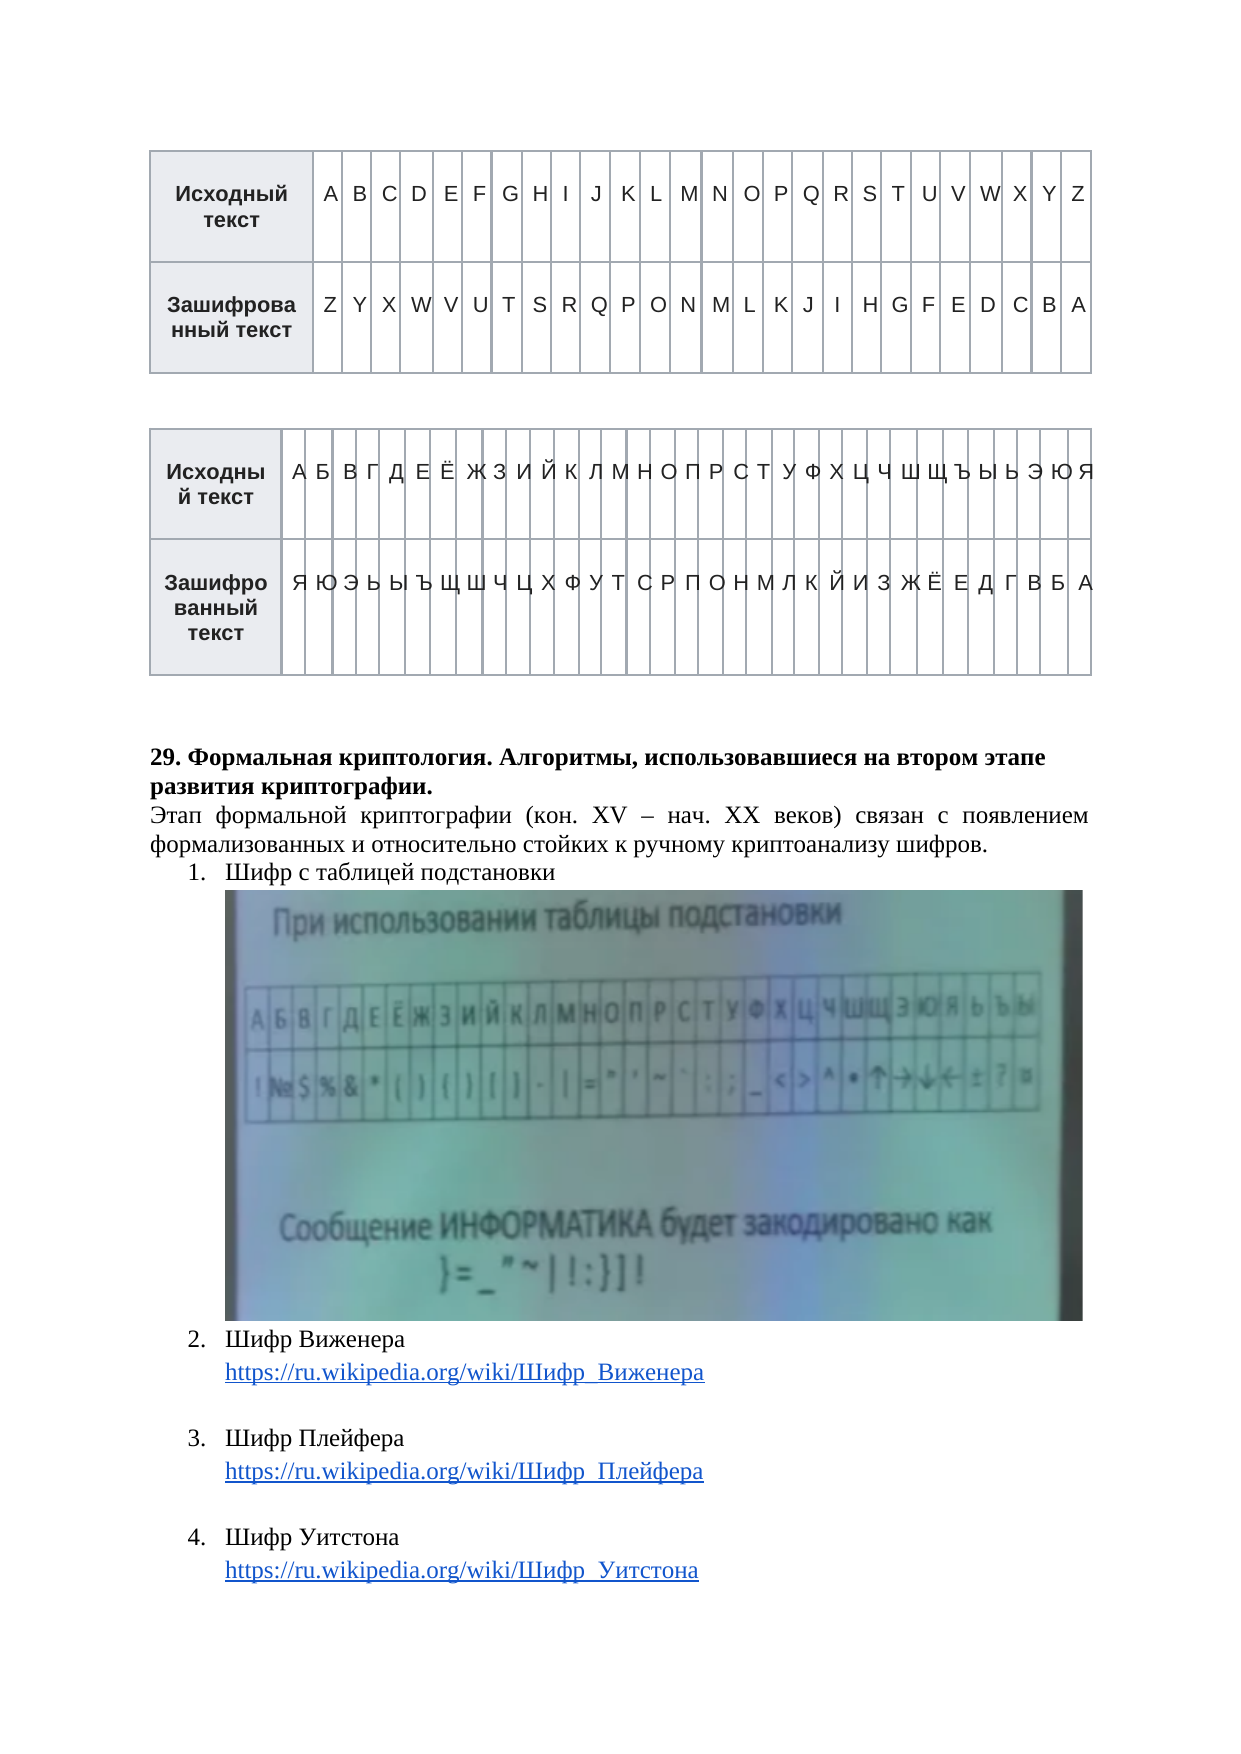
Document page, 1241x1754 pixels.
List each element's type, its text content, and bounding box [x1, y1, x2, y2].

table_header А [283, 430, 304, 538]
table_cell Ё [918, 540, 942, 674]
table_header R [824, 152, 851, 261]
table_cell О [699, 540, 722, 674]
table_header К [555, 430, 578, 538]
table_cell K [764, 263, 791, 372]
table_header Т [747, 430, 771, 538]
table_header И [507, 430, 529, 538]
table_cell A [1062, 263, 1090, 372]
table_cell Б [1041, 540, 1067, 674]
table_cell Ъ [406, 540, 429, 674]
table_cell X [372, 263, 399, 372]
table_cell E [941, 263, 969, 372]
table_header Щ [918, 430, 942, 538]
table_cell V [434, 263, 461, 372]
table_header D [401, 152, 432, 261]
table_header Х [820, 430, 841, 538]
table_header S [853, 152, 880, 261]
table_header K [611, 152, 639, 261]
table_header Ь [995, 430, 1016, 538]
table_cell W [401, 263, 432, 372]
text Этап формальной криптографии (кон. XV – нач. ХХ веков) связан с появлением формализованных и относительно стойких к ручному криптоанализу шифров. [150, 800, 1090, 857]
table_cell С [628, 540, 649, 674]
table_cell Ч [484, 540, 505, 674]
text https://ru.wikipedia.org/wiki/Шифр_Виженера [225, 1357, 1090, 1386]
table_header Ю [1041, 430, 1067, 538]
table_cell Л [773, 540, 793, 674]
table_cell I [824, 263, 851, 372]
table_cell Я [283, 540, 304, 674]
list Шифр Виженера [187, 1324, 1090, 1353]
table_header Y [1033, 152, 1060, 261]
table_header Ю [1059, 465, 1067, 478]
table_header C [372, 152, 399, 261]
table_header F [463, 152, 490, 261]
table_cell Й [820, 540, 841, 674]
table_header Ы [969, 430, 993, 538]
picture [225, 890, 1083, 1321]
table_header Ц [843, 430, 866, 538]
list Шифр Плейфера [187, 1423, 1090, 1452]
title 29. Формальная криптология. Алгоритмы, использовавшиеся на втором этапе развития криптографии. [150, 742, 1090, 800]
table_cell N [671, 263, 700, 372]
table_header O [734, 152, 762, 261]
table_header Исходный текст [151, 152, 312, 261]
table_cell G [882, 263, 910, 372]
table_header Ё [431, 430, 455, 538]
table_cell А [1069, 540, 1090, 674]
list Шифр с таблицей подстановки [187, 857, 1090, 886]
table_header М [602, 430, 625, 538]
table_cell M [703, 263, 732, 372]
table_cell В [1018, 540, 1039, 674]
table_header Ъ [944, 430, 967, 538]
table_cell H [853, 263, 880, 372]
table_cell R [552, 263, 579, 372]
table_header Я [1069, 430, 1090, 538]
table_header X [1003, 152, 1030, 261]
table_cell Q [581, 263, 609, 372]
table_header С [724, 430, 745, 538]
table_cell Г [995, 540, 1016, 674]
table_cell Зашифрованный текст [151, 263, 312, 372]
table_header Q [793, 152, 822, 261]
table_header Ч [868, 430, 889, 538]
table_cell T [493, 263, 521, 372]
table_header P [764, 152, 791, 261]
table_header I [552, 152, 579, 261]
table_header G [493, 152, 521, 261]
table_header J [581, 152, 609, 261]
table_cell P [611, 263, 639, 372]
table_cell Ю [324, 576, 331, 589]
table_header V [941, 152, 969, 261]
table_header Ш [891, 430, 916, 538]
table_header Г [357, 430, 378, 538]
table_header Исходный текст [151, 430, 280, 538]
table_cell Е [944, 540, 967, 674]
table_cell Ф [555, 540, 578, 674]
table_header З [484, 430, 505, 538]
table_header Е [406, 430, 429, 538]
table_cell Р [651, 540, 674, 674]
table_header Ж [457, 430, 481, 538]
table_header Л [580, 430, 600, 538]
table_cell Z [314, 263, 341, 372]
table_cell U [463, 263, 490, 372]
table_header Д [380, 430, 404, 538]
table_cell L [734, 263, 762, 372]
table_cell П [676, 540, 697, 674]
table_header L [641, 152, 669, 261]
table_cell J [793, 263, 822, 372]
table_cell D [971, 263, 1001, 372]
table_cell Ы [380, 540, 404, 674]
table_header Р [699, 430, 722, 538]
table_cell К [795, 540, 818, 674]
table_cell Ц [507, 540, 529, 674]
table_header Й [531, 430, 553, 538]
table_header W [971, 152, 1001, 261]
table_header Э [1018, 430, 1039, 538]
table_cell Зашифрованный текст [151, 540, 280, 674]
table_header T [882, 152, 910, 261]
text https://ru.wikipedia.org/wiki/Шифр_Уитстона [225, 1555, 1090, 1584]
table_cell М [747, 540, 771, 674]
table_cell Т [602, 540, 625, 674]
table_cell F [912, 263, 939, 372]
table_cell Ж [891, 540, 916, 674]
table_cell Х [531, 540, 553, 674]
table_header U [912, 152, 939, 261]
table_header Z [1062, 152, 1090, 261]
table_cell Y [343, 263, 370, 372]
table_cell З [868, 540, 889, 674]
table_cell Э [334, 540, 355, 674]
table_cell Ш [457, 540, 481, 674]
table_cell У [580, 540, 600, 674]
table_cell C [1003, 263, 1030, 372]
table_header A [314, 152, 341, 261]
table_header M [671, 152, 700, 261]
table_cell Ю [306, 540, 331, 674]
table_header N [703, 152, 732, 261]
table_header Н [628, 430, 649, 538]
text https://ru.wikipedia.org/wiki/Шифр_Плейфера [225, 1456, 1090, 1485]
table_header B [343, 152, 370, 261]
table_cell S [523, 263, 550, 372]
table_header П [676, 430, 697, 538]
table_cell B [1033, 263, 1060, 372]
table_cell Д [969, 540, 993, 674]
table_header О [651, 430, 674, 538]
table_cell Ь [357, 540, 378, 674]
table_cell И [843, 540, 866, 674]
table_header H [523, 152, 550, 261]
table_cell Щ [431, 540, 455, 674]
table_header Ф [795, 430, 818, 538]
table_header У [773, 430, 793, 538]
table_header E [434, 152, 461, 261]
table_header В [334, 430, 355, 538]
list Шифр Уитстона [187, 1522, 1090, 1551]
table_cell Н [724, 540, 745, 674]
table_header Б [306, 430, 331, 538]
table_cell O [641, 263, 669, 372]
